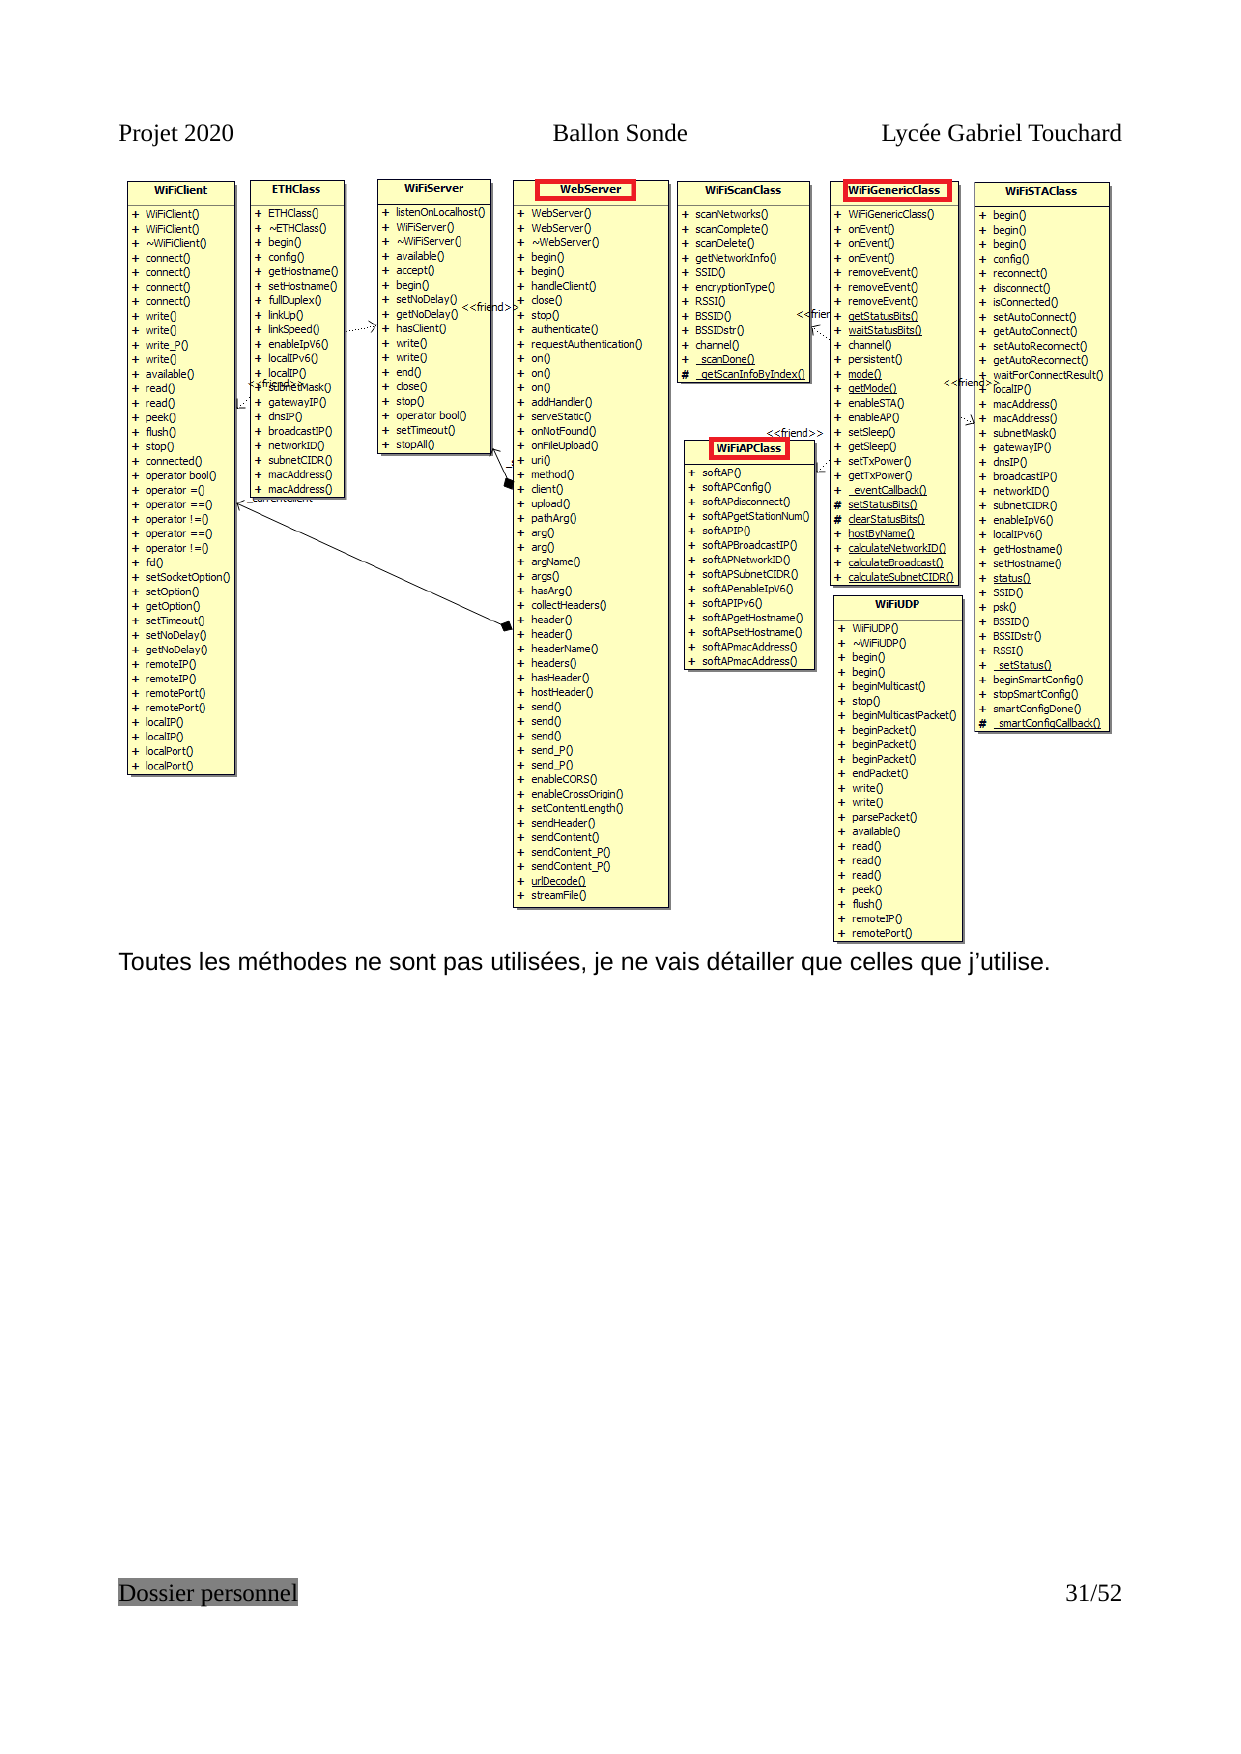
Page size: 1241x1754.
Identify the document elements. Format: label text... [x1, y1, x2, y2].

picture [118, 176, 1117, 947]
text Toutes les méthodes ne sont pas utilisées, je ne vais détailler que celles que j’utilise. [118, 946, 1122, 975]
